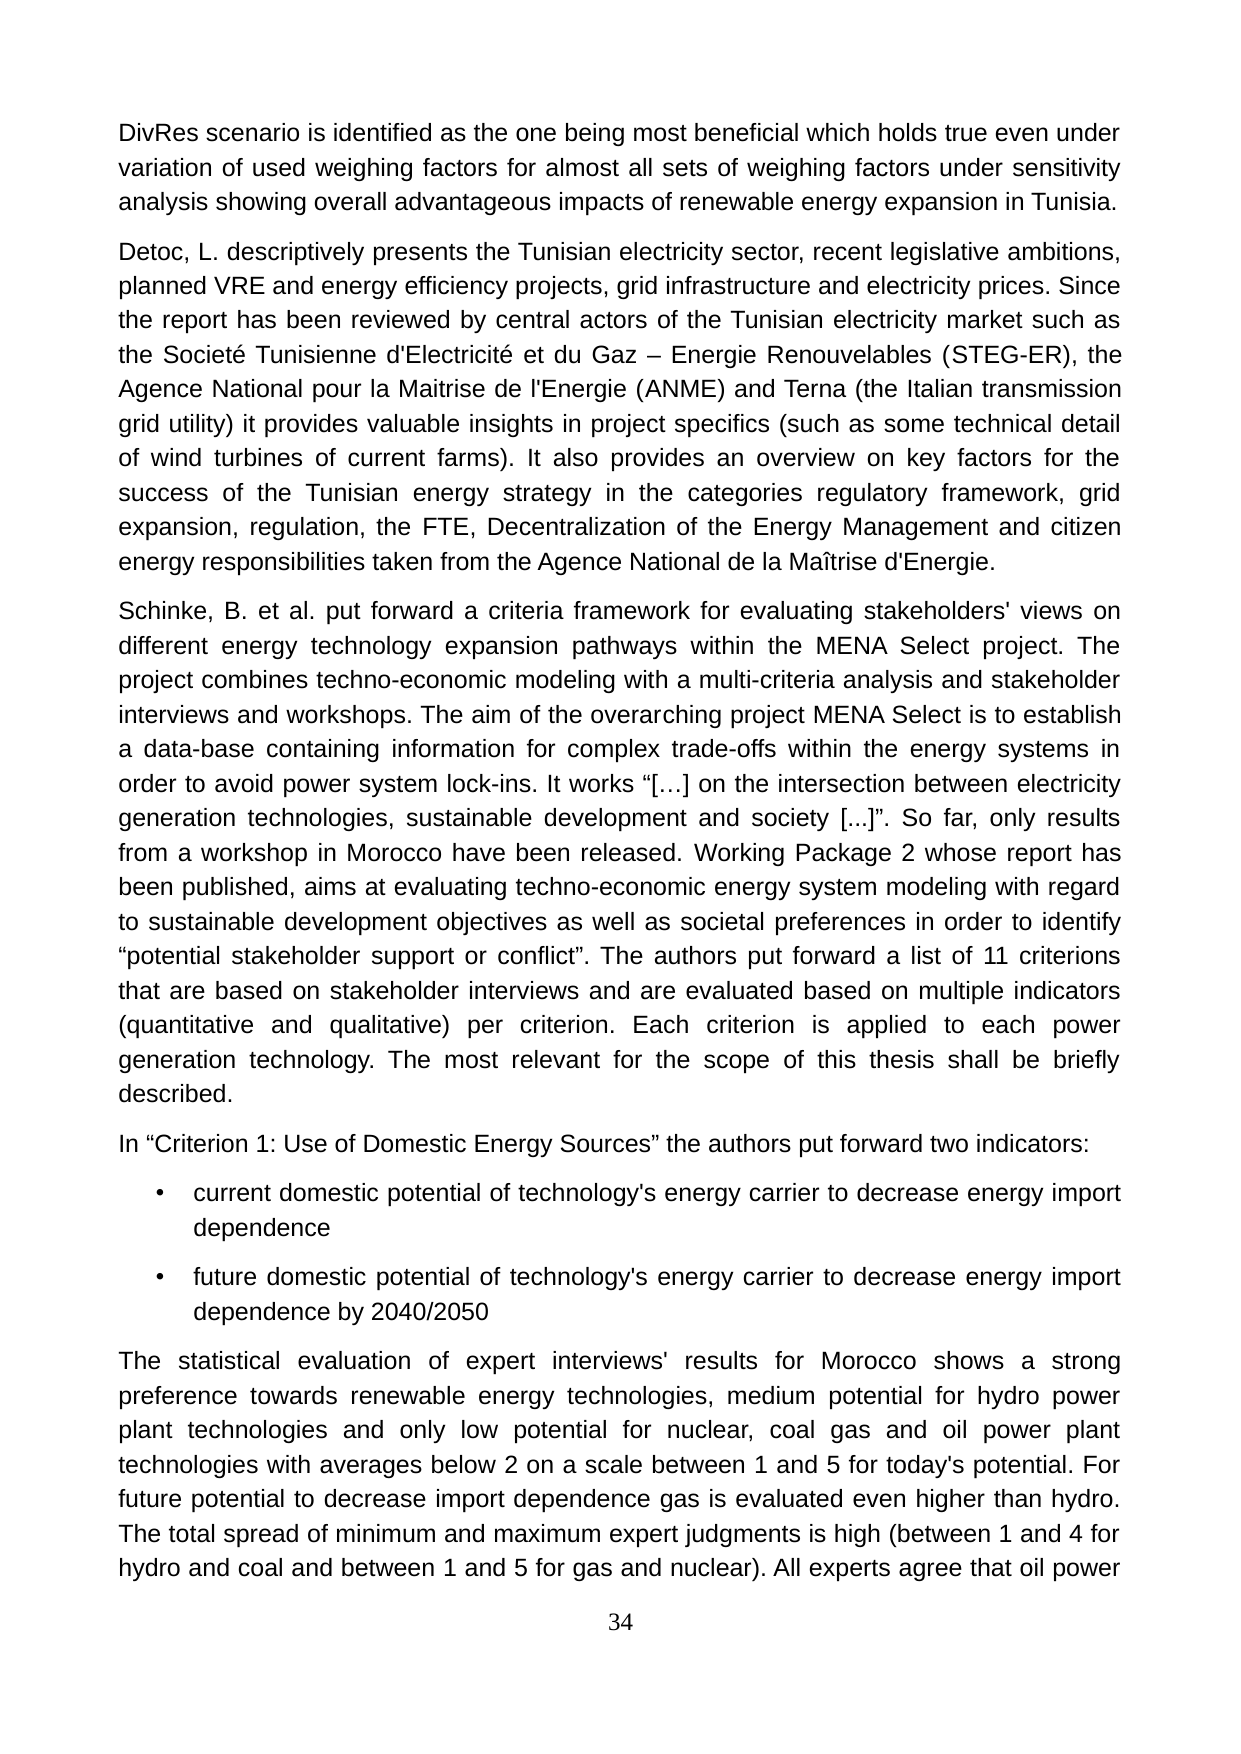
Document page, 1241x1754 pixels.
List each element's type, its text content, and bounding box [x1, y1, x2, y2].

text In “Criterion 1: Use of Domestic Energy Sources” the authors put forward two indicators: [118, 1128, 1122, 1157]
text Detoc, L. descriptively presents the Tunisian electricity sector, recent legislative ambitions, planned VRE and energy efficiency projects, grid infrastructure and electricity prices. Since the report has been reviewed by central actors of the Tunisian electricity market such as the Societé Tunisienne d'Electricité et du Gaz – Energie Renouvelables (STEG-ER), the Agence National pour la Maitrise de l'Energie (ANME) and Terna (the Italian transmission grid utility) it provides valuable insights in project specifics (such as some technical detail of wind turbines of current farms). It also provides an overview on key factors for the success of the Tunisian energy strategy in the categories regulatory framework, grid expansion, regulation, the FTE, Decentralization of the Energy Management and citizen energy responsibilities taken from the Agence National de la Maîtrise d'Energie. [118, 237, 1122, 576]
list current domestic potential of technology's energy carrier to decrease energy import dependence [156, 1178, 1122, 1241]
text The statistical evaluation of expert interviews' results for Morocco shows a strong preference towards renewable energy technologies, medium potential for hydro power plant technologies and only low potential for nuclear, coal gas and oil power plant technologies with averages below 2 on a scale between 1 and 5 for today's potential. For future potential to decrease import dependence gas is evaluated even higher than hydro. The total spread of minimum and maximum expert judgments is high (between 1 and 4 for hydro and coal and between 1 and 5 for gas and nuclear). All experts agree that oil power [118, 1346, 1122, 1582]
text Schinke, B. et al. put forward a criteria framework for evaluating stakeholders' views on different energy technology expansion pathways within the MENA Select project. The project combines techno-economic modeling with a multi-criteria analysis and stakeholder interviews and workshops. The aim of the overarching project MENA Select is to establish a data-base containing information for complex trade-offs within the energy systems in order to avoid power system lock-ins. It works “[…] on the intersection between electricity generation technologies, sustainable development and society [...]”. So far, only results from a workshop in Morocco have been released. Working Package 2 whose report has been published, aims at evaluating techno-economic energy system modeling with regard to sustainable development objectives as well as societal preferences in order to identify “potential stakeholder support or conflict”. The authors put forward a list of 11 criterions that are based on stakeholder interviews and are evaluated based on multiple indicators (quantitative and qualitative) per criterion. Each criterion is applied to each power generation technology. The most relevant for the scope of this thesis shall be briefly described. [118, 596, 1122, 1108]
text DivRes scenario is identified as the one being most beneficial which holds true even under variation of used weighing factors for almost all sets of weighing factors under sensitivity analysis showing overall advantageous impacts of renewable energy expansion in Tunisia. [118, 118, 1122, 216]
list future domestic potential of technology's energy carrier to decrease energy import dependence by 2040/2050 [156, 1262, 1122, 1325]
